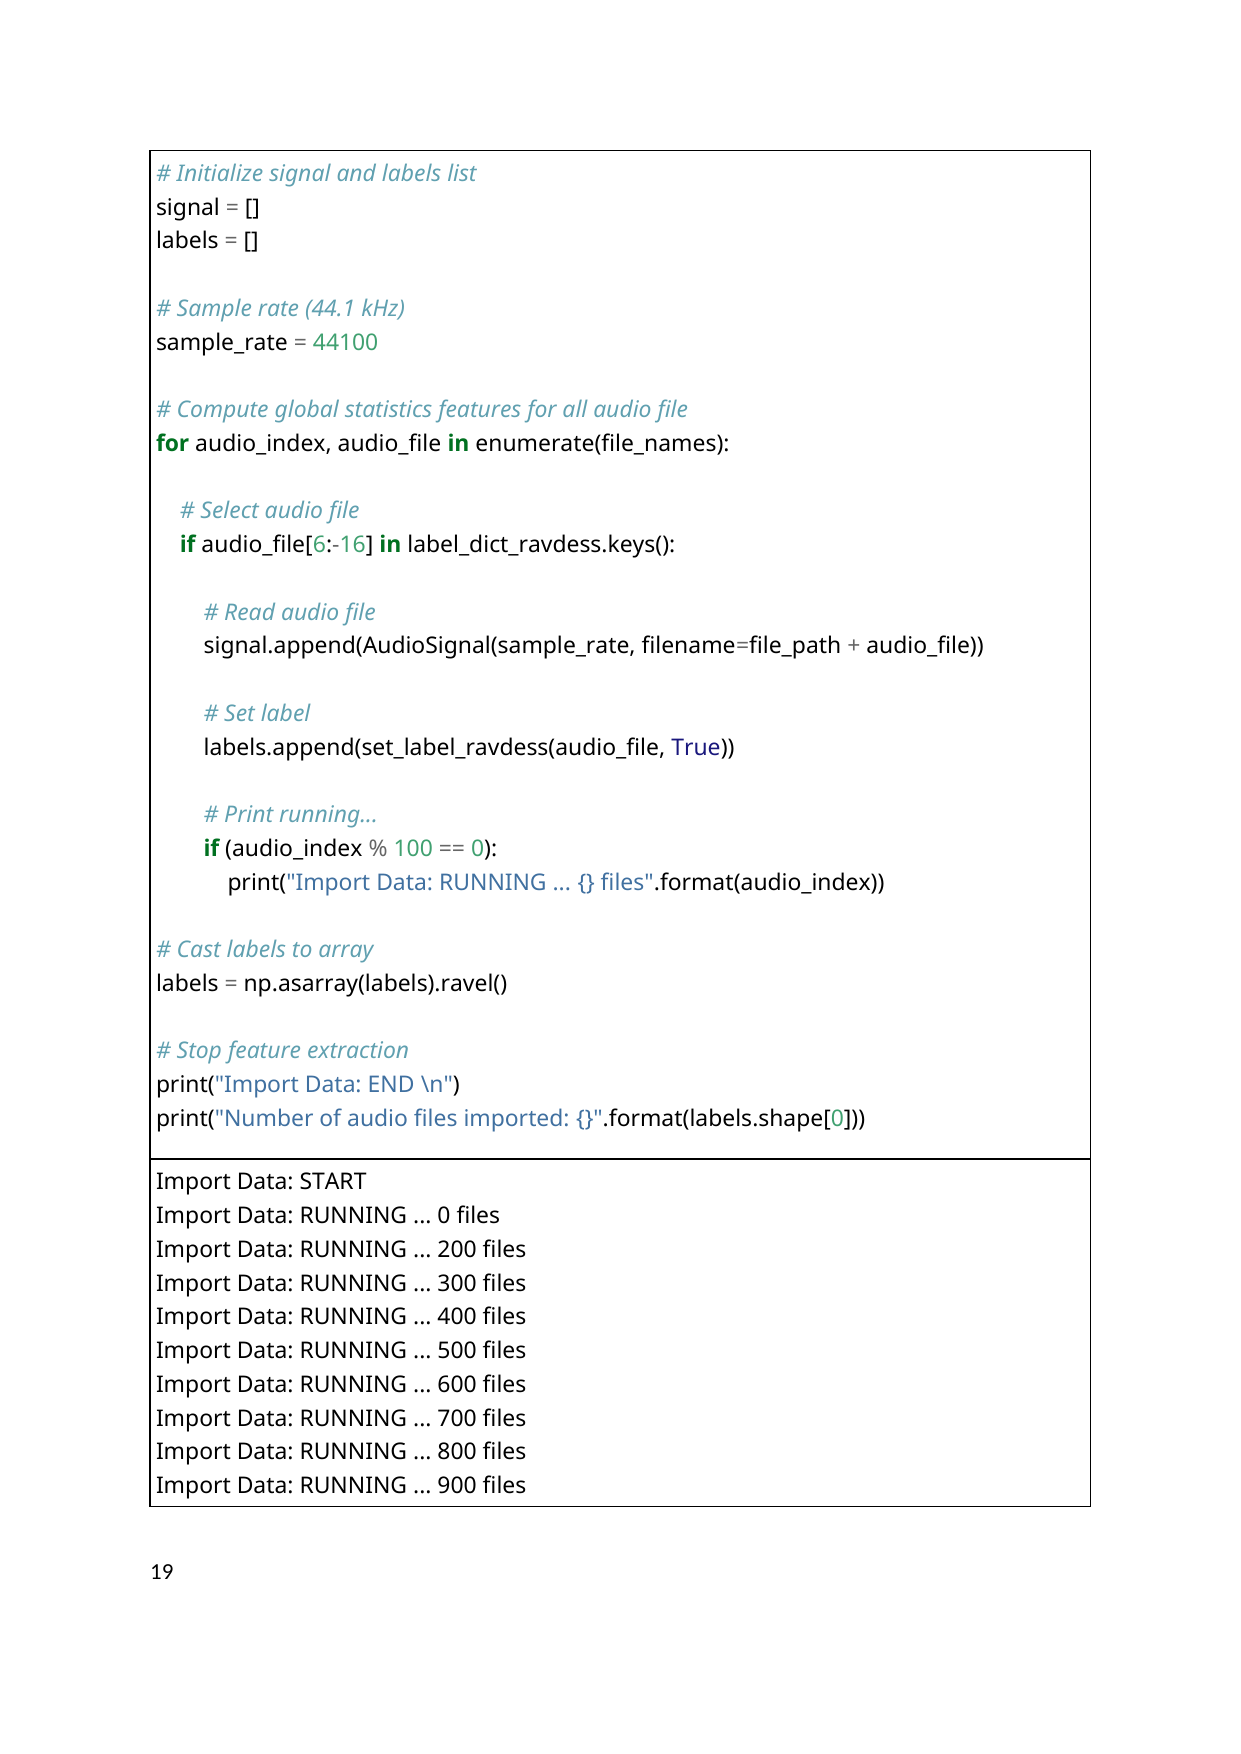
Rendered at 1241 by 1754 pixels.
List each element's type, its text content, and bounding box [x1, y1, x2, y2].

table_header Import Data: START Import Data: RUNNING ... 0 files Import Data: RUNNING ... 200 files Import Data: RUNNING ... 300 files Import Data: RUNNING ... 400 files Import Data: RUNNING ... 500 files Import Data: RUNNING ... 600 files Import Data: RUNNING ... 700 files Import Data: RUNNING ... 800 files Import Data: RUNNING ... 900 files [151, 1160, 1090, 1506]
table_header # Initialize signal and labels list signal = [] labels = [] # Sample rate (44.1 kHz) sample_rate = 44100 # Compute global statistics features for all audio file for audio_index, audio_file in enumerate(file_names): # Select audio file if audio_file[6:-16] in label_dict_ravdess.keys(): # Read audio file signal.append(AudioSignal(sample_rate, filename=file_path + audio_file)) # Set label labels.append(set_label_ravdess(audio_file, True)) # Print running... if (audio_index % 100 == 0): print("Import Data: RUNNING ... {} files".format(audio_index)) # Cast labels to array labels = np.asarray(labels).ravel() # Stop feature extraction print("Import Data: END \n") print("Number of audio files imported: {}".format(labels.shape[0])) [151, 151, 1090, 1157]
